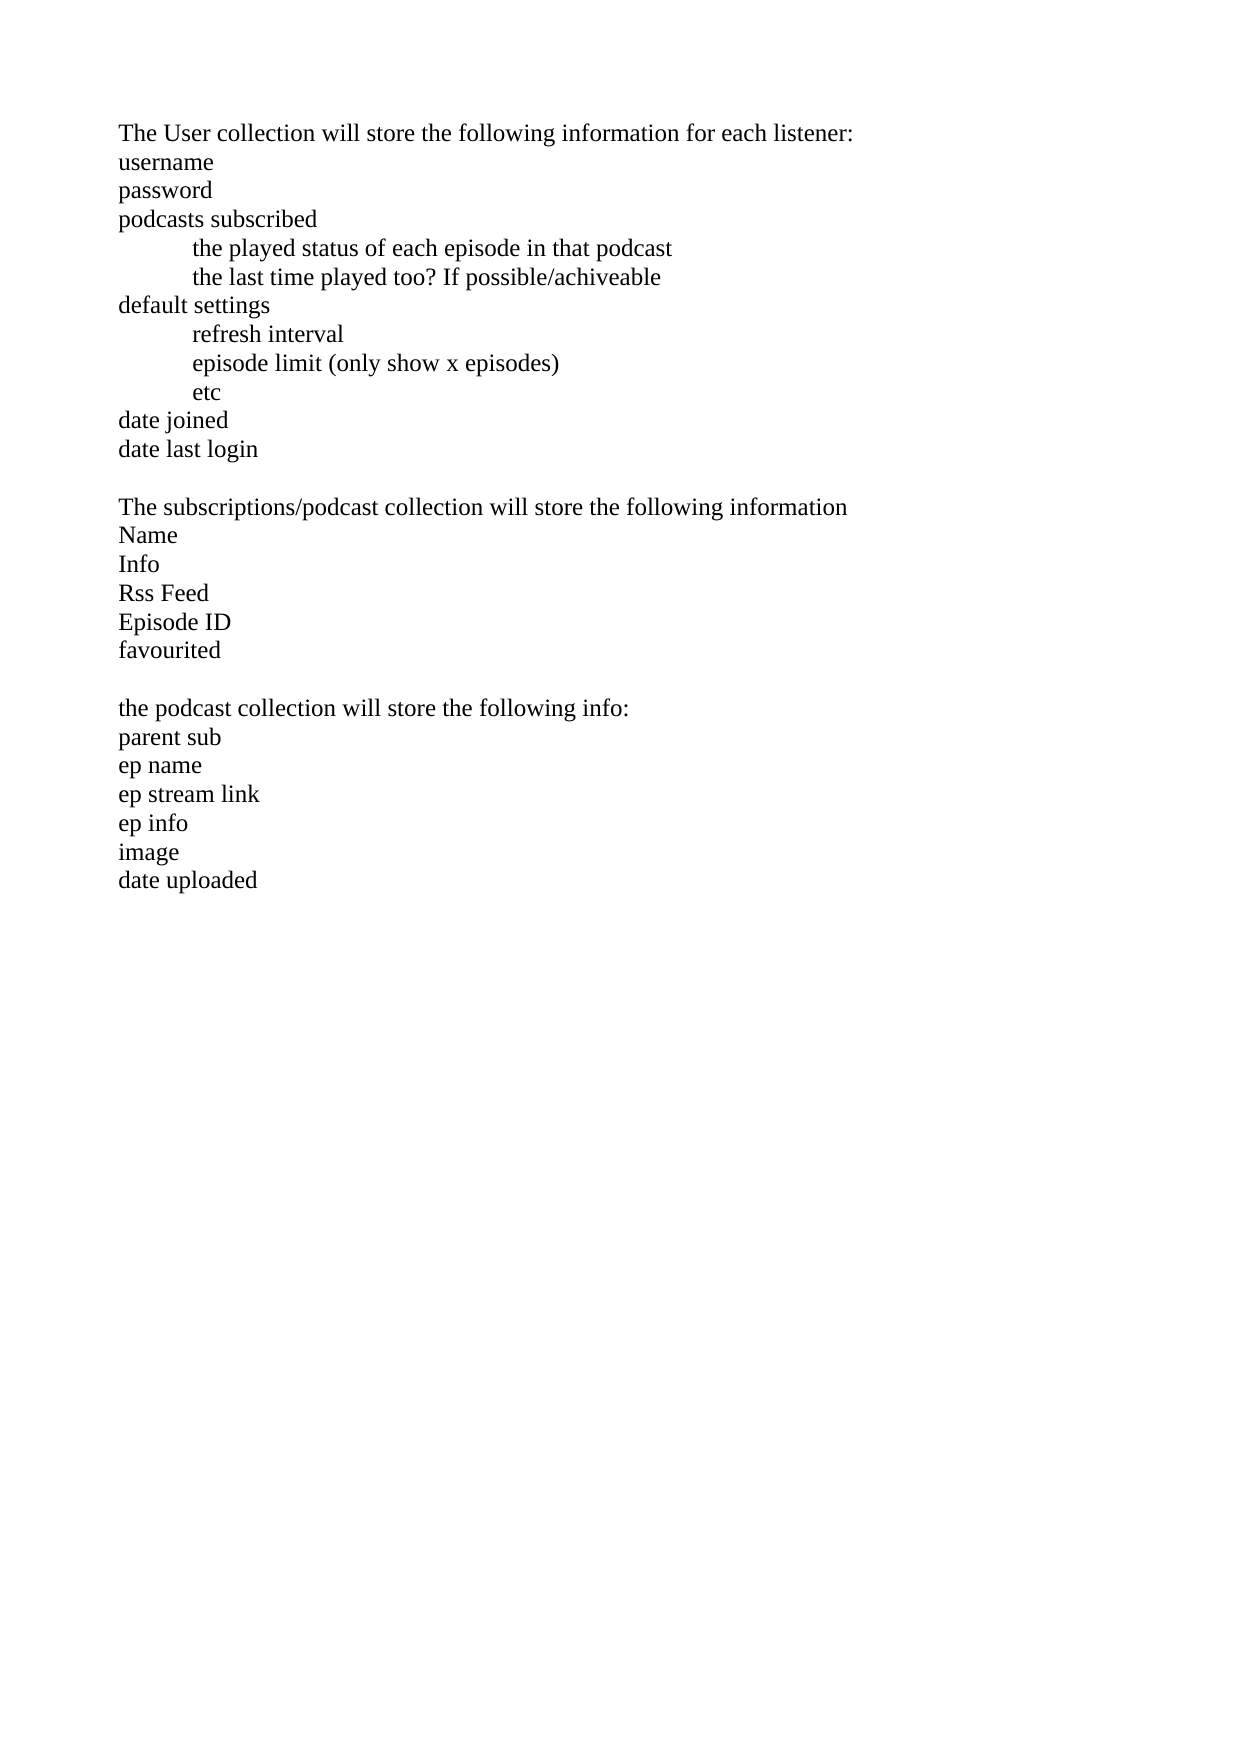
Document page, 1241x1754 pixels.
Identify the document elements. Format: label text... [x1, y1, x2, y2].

text Name [118, 521, 1122, 549]
text date uploaded [118, 866, 1122, 894]
text date last login [118, 434, 1122, 463]
text podcasts subscribed [118, 204, 1122, 233]
text favourited [118, 636, 1122, 664]
text username [118, 147, 1122, 176]
text ep name [118, 751, 1122, 779]
text refresh interval [118, 319, 1122, 348]
text the played status of each episode in that podcast [118, 233, 1122, 262]
text The subscriptions/podcast collection will store the following information [118, 492, 1122, 521]
text default settings [118, 291, 1122, 319]
text The User collection will store the following information for each listener: [118, 118, 1122, 147]
text ep stream link [118, 779, 1122, 808]
text date joined [118, 406, 1122, 434]
text image [118, 837, 1122, 866]
text password [118, 176, 1122, 204]
text parent sub [118, 722, 1122, 751]
text the podcast collection will store the following info: [118, 693, 1122, 722]
text ep info [118, 808, 1122, 837]
text Rss Feed [118, 578, 1122, 607]
text the last time played too? If possible/achiveable [118, 262, 1122, 291]
text etc [118, 377, 1122, 406]
text Episode ID [118, 607, 1122, 636]
text Info [118, 549, 1122, 578]
text episode limit (only show x episodes) [118, 348, 1122, 377]
